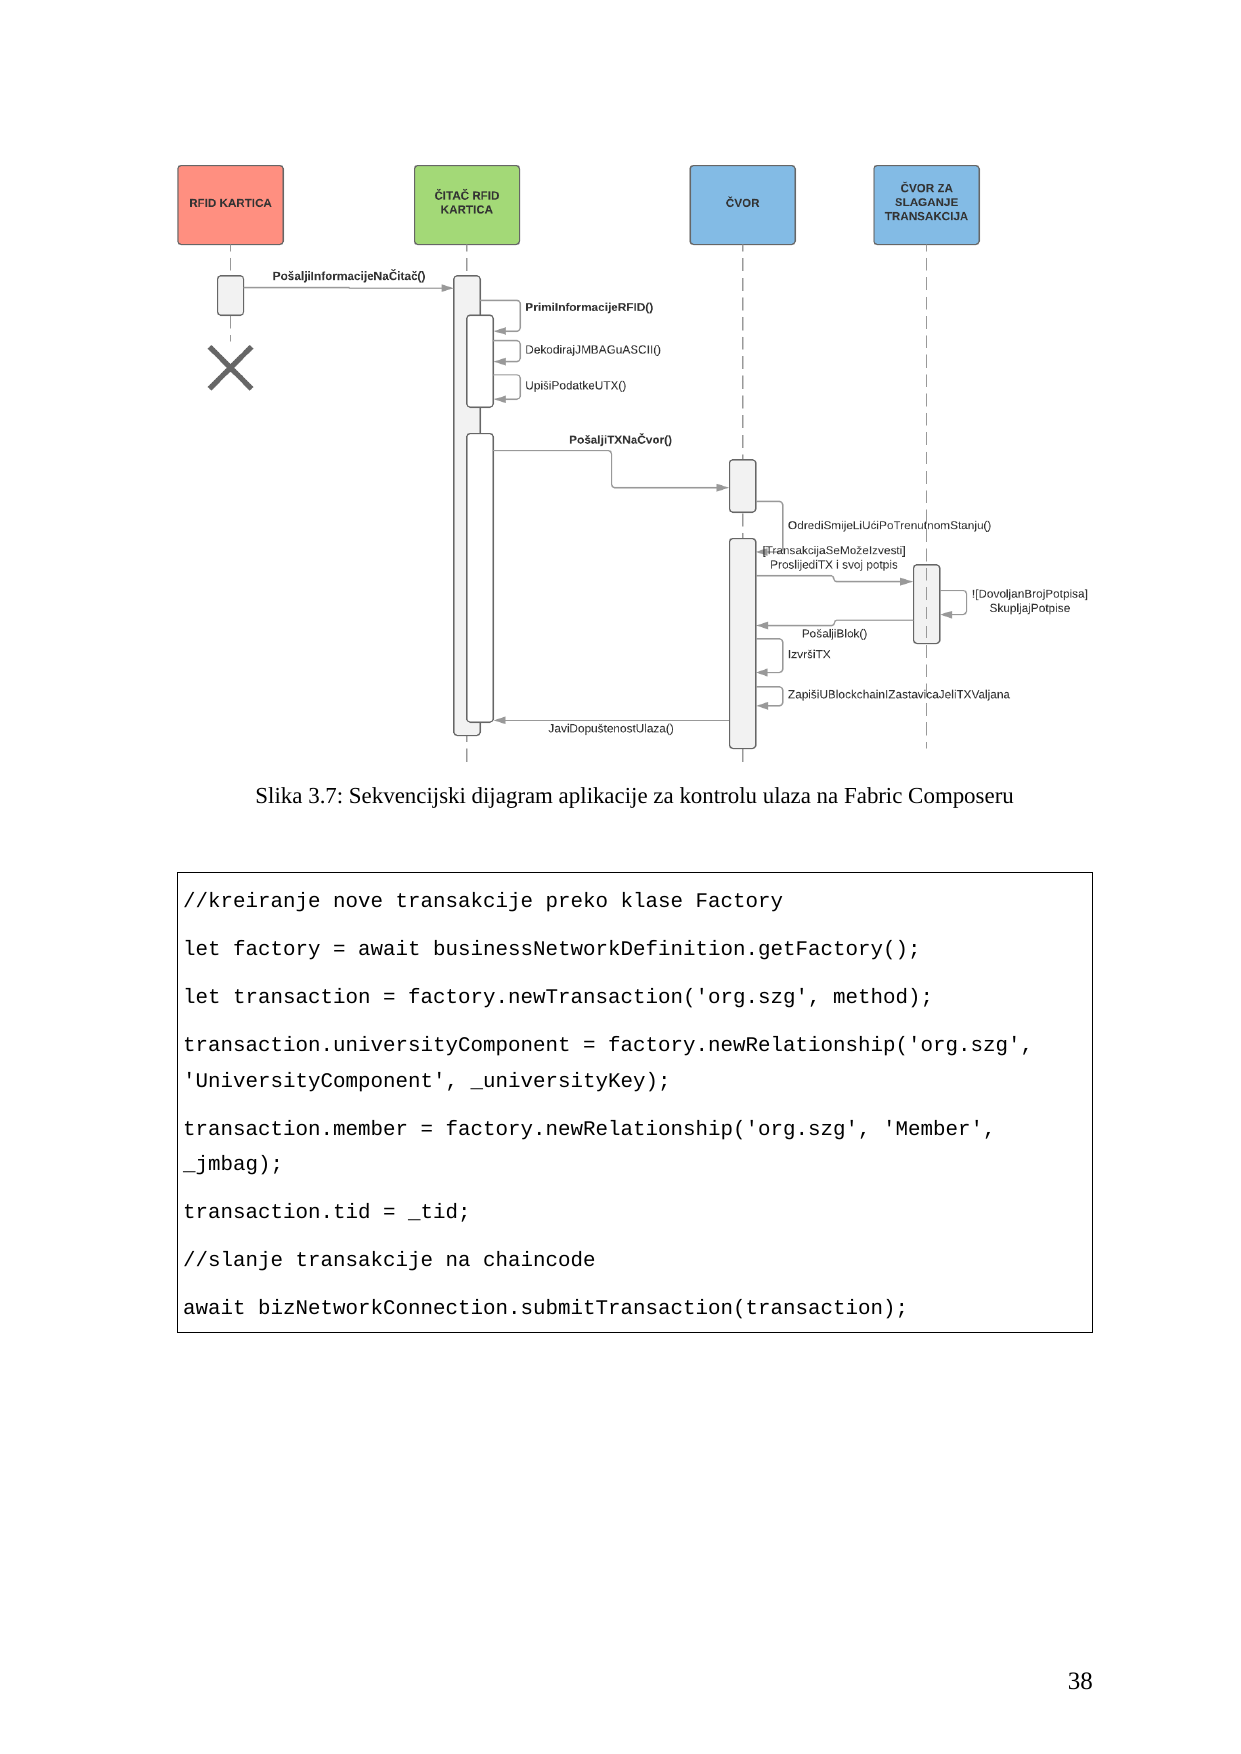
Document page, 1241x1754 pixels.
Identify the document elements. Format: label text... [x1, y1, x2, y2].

picture [177, 160, 1093, 764]
text S Slika 3.7: Sekvencijski dijagram aplikacije za kontrolu ulaza na Fabric Composeru [177, 764, 1092, 808]
table_header //kreiranje nove transakcije preko klase Factory let factory = await businessNetworkDefinition.getFactory(); let transaction = factory.newTransaction('org.szg', method); transaction.universityComponent = factory.newRelationship('org.szg', 'UniversityComponent', _universityKey); transaction.member = factory.newRelationship('org.szg', 'Member', _jmbag); transaction.tid = _tid; //slanje transakcije na chaincode await bizNetworkConnection.submitTransaction(transaction); [178, 873, 1092, 1332]
